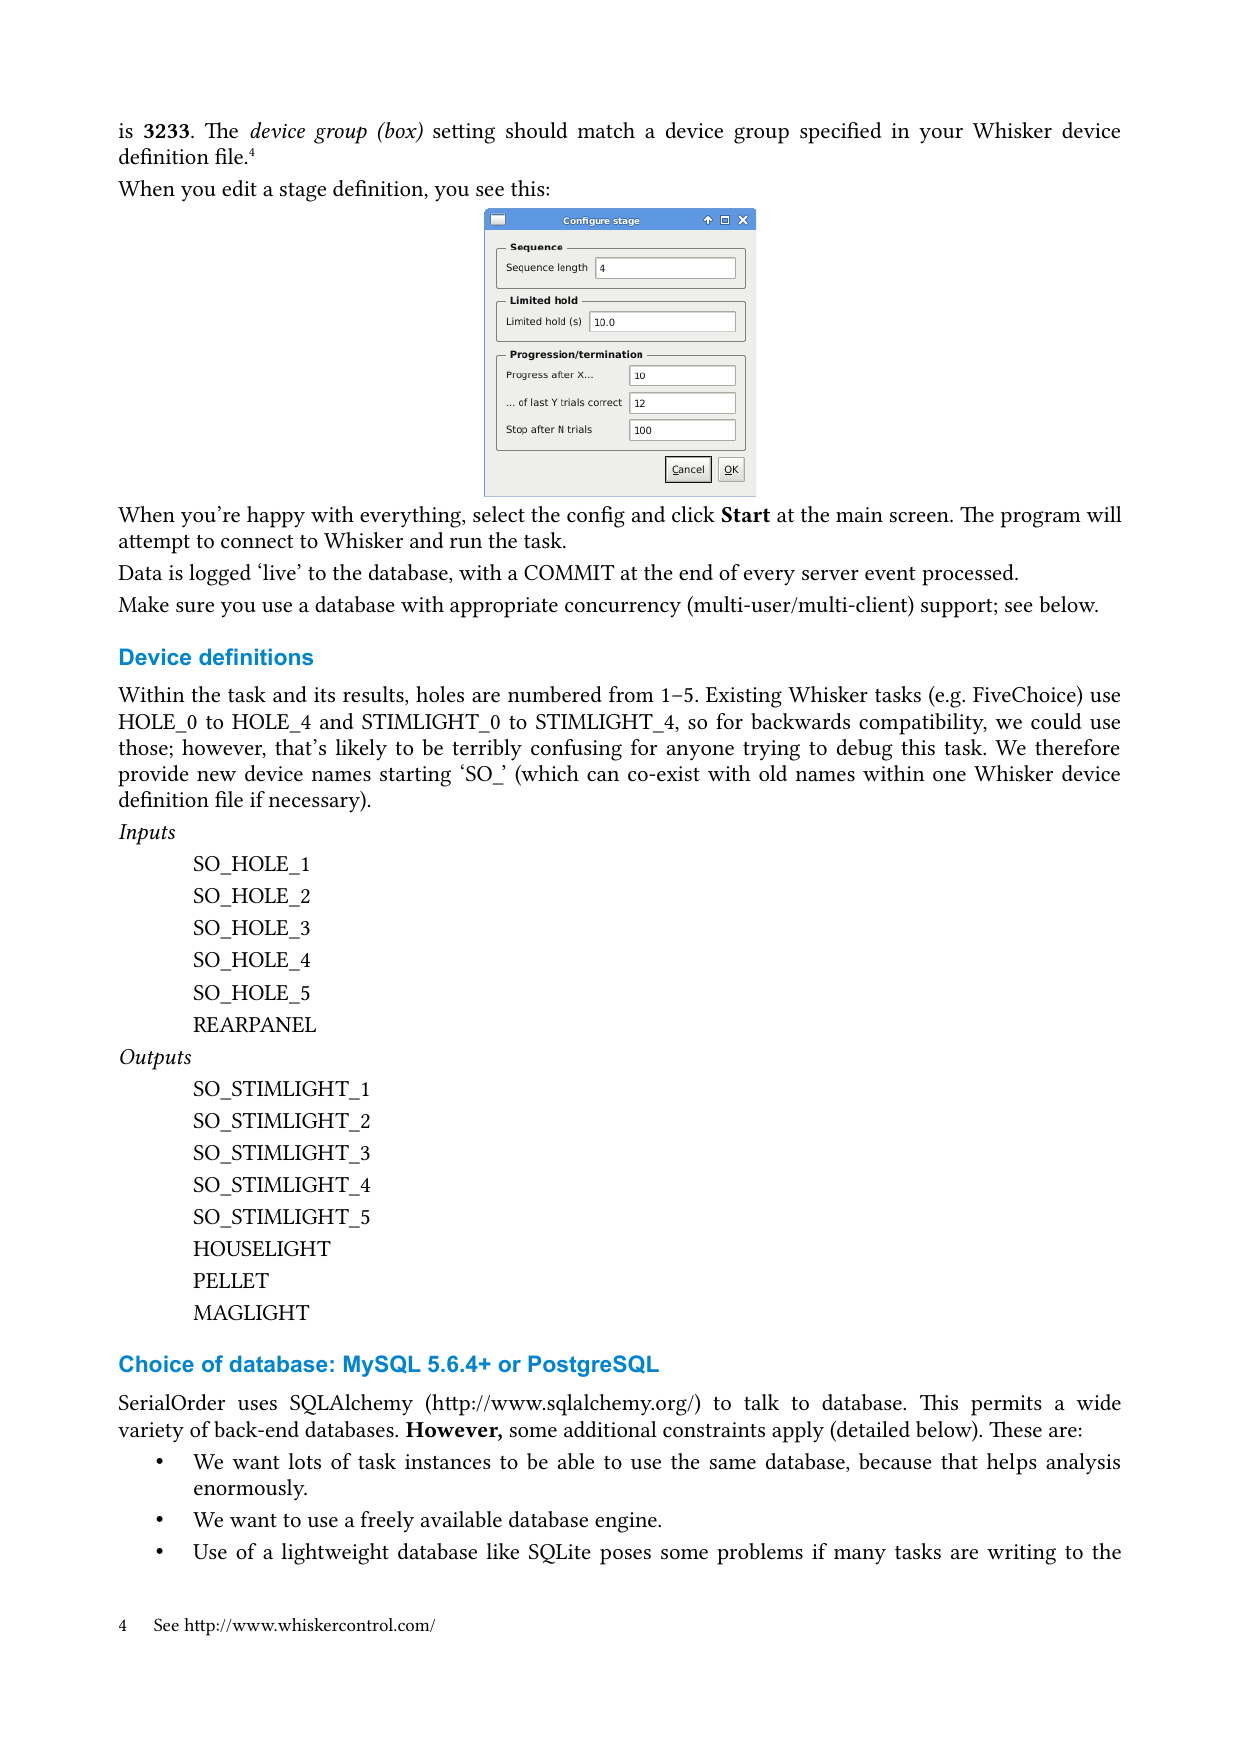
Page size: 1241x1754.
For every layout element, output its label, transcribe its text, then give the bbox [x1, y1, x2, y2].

text SO_HOLE_1 [118, 851, 1122, 877]
list Use of a lightweight database like SQLite poses some problems if many tasks are writing to the [156, 1539, 1122, 1565]
text SO_STIMLIGHT_4 [118, 1172, 1122, 1198]
text SO_HOLE_4 [118, 947, 1122, 973]
text Data is logged ‘live’ to the database, with a COMMIT at the end of every server event processed. [118, 560, 1122, 586]
text Make sure you use a database with appropriate concurrency (multi-user/multi-client) support; see below. [118, 592, 1122, 618]
text Outputs [118, 1044, 1122, 1070]
list We want to use a freely available database engine. [156, 1507, 1122, 1533]
text SO_HOLE_3 [118, 915, 1122, 941]
text SO_STIMLIGHT_2 [118, 1108, 1122, 1134]
text When you’re happy with everything, select the config and click Start at the main screen. The program will attempt to connect to Whisker and run the task. [118, 502, 1122, 554]
text Note that the default Whisker server is localhost (meaning “this computer”) and the default TCP/IP port is 3233. The device group (box) setting should match a device group specified in your Whisker device definition file. [118, 118, 1122, 170]
text SO_HOLE_2 [118, 883, 1122, 909]
list We want lots of task instances to be able to use the same database, because that helps analysis enormously. [156, 1448, 1122, 1501]
text See http://www.whiskercontrol.com/ [118, 1614, 1122, 1636]
text REARPANEL [118, 1012, 1122, 1038]
text Inputs [118, 819, 1122, 845]
text SO_STIMLIGHT_3 [118, 1140, 1122, 1166]
text SO_STIMLIGHT_1 [118, 1076, 1122, 1102]
subtitle Choice of database: MySQL 5.6.4+ or PostgreSQL [118, 1351, 1122, 1378]
text SerialOrder uses SQLAlchemy (http://www.sqlalchemy.org/) to talk to database. This permits a wide variety of back-end databases. However, some additional constraints apply (detailed below). These are: [118, 1390, 1122, 1443]
subtitle Device definitions [118, 643, 1122, 670]
text HOUSELIGHT [118, 1236, 1122, 1262]
text MAGLIGHT [118, 1300, 1122, 1326]
text SO_STIMLIGHT_5 [118, 1204, 1122, 1230]
text SO_HOLE_5 [118, 979, 1122, 1006]
picture [484, 208, 757, 497]
text PELLET [118, 1268, 1122, 1294]
text Within the task and its results, holes are numbered from 1–5. Existing Whisker tasks (e.g. FiveChoice) use HOLE_0 to HOLE_4 and STIMLIGHT_0 to STIMLIGHT_4, so for backwards compatibility, we could use those; however, that’s likely to be terribly confusing for anyone trying to debug this task. We therefore provide new device names starting ‘SO_’ (which can co-exist with old names within one Whisker device definition file if necessary). [118, 682, 1122, 813]
text When you edit a stage definition, you see this: [118, 176, 1122, 202]
